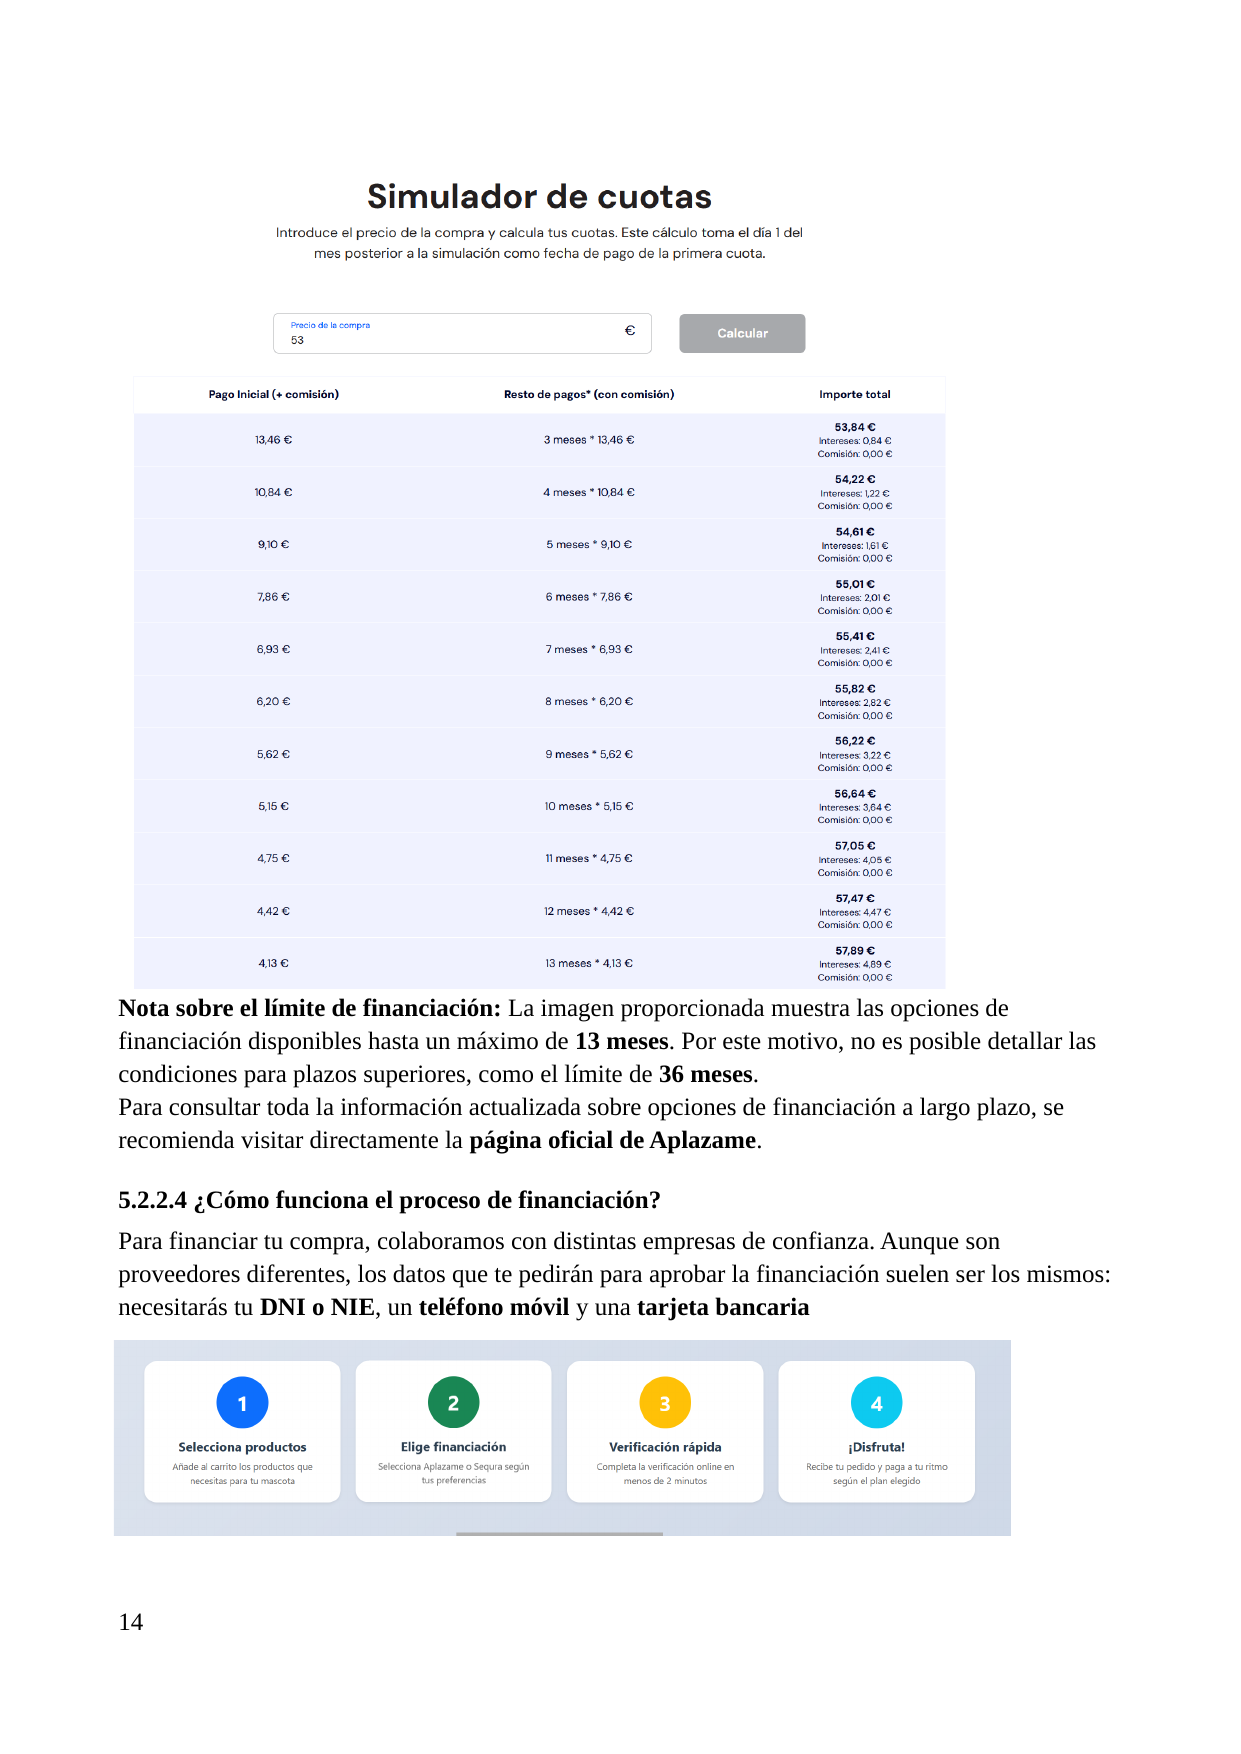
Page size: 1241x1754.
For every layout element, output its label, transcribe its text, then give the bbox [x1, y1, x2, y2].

text Nota sobre el límite de financiación: La imagen proporcionada muestra las opciones de financiación disponibles hasta un máximo de 13 meses. Por este motivo, no es posible detallar las condiciones para plazos superiores, como el límite de 36 meses. Para consultar toda la información actualizada sobre opciones de financiación a largo plazo, se recomienda visitar directamente la página oficial de Aplazame. [118, 166, 1122, 1154]
picture [113, 1340, 1011, 1536]
subtitle 5.2.2.4 ¿Cómo funciona el proceso de financiación? [118, 1185, 1122, 1214]
picture [116, 155, 947, 989]
text Para financiar tu compra, colaboramos con distintas empresas de confianza. Aunque son proveedores diferentes, los datos que te pedirán para aprobar la financiación suelen ser los mismos: necesitarás tu DNI o NIE, un teléfono móvil y una tarjeta bancaria [118, 1226, 1122, 1321]
